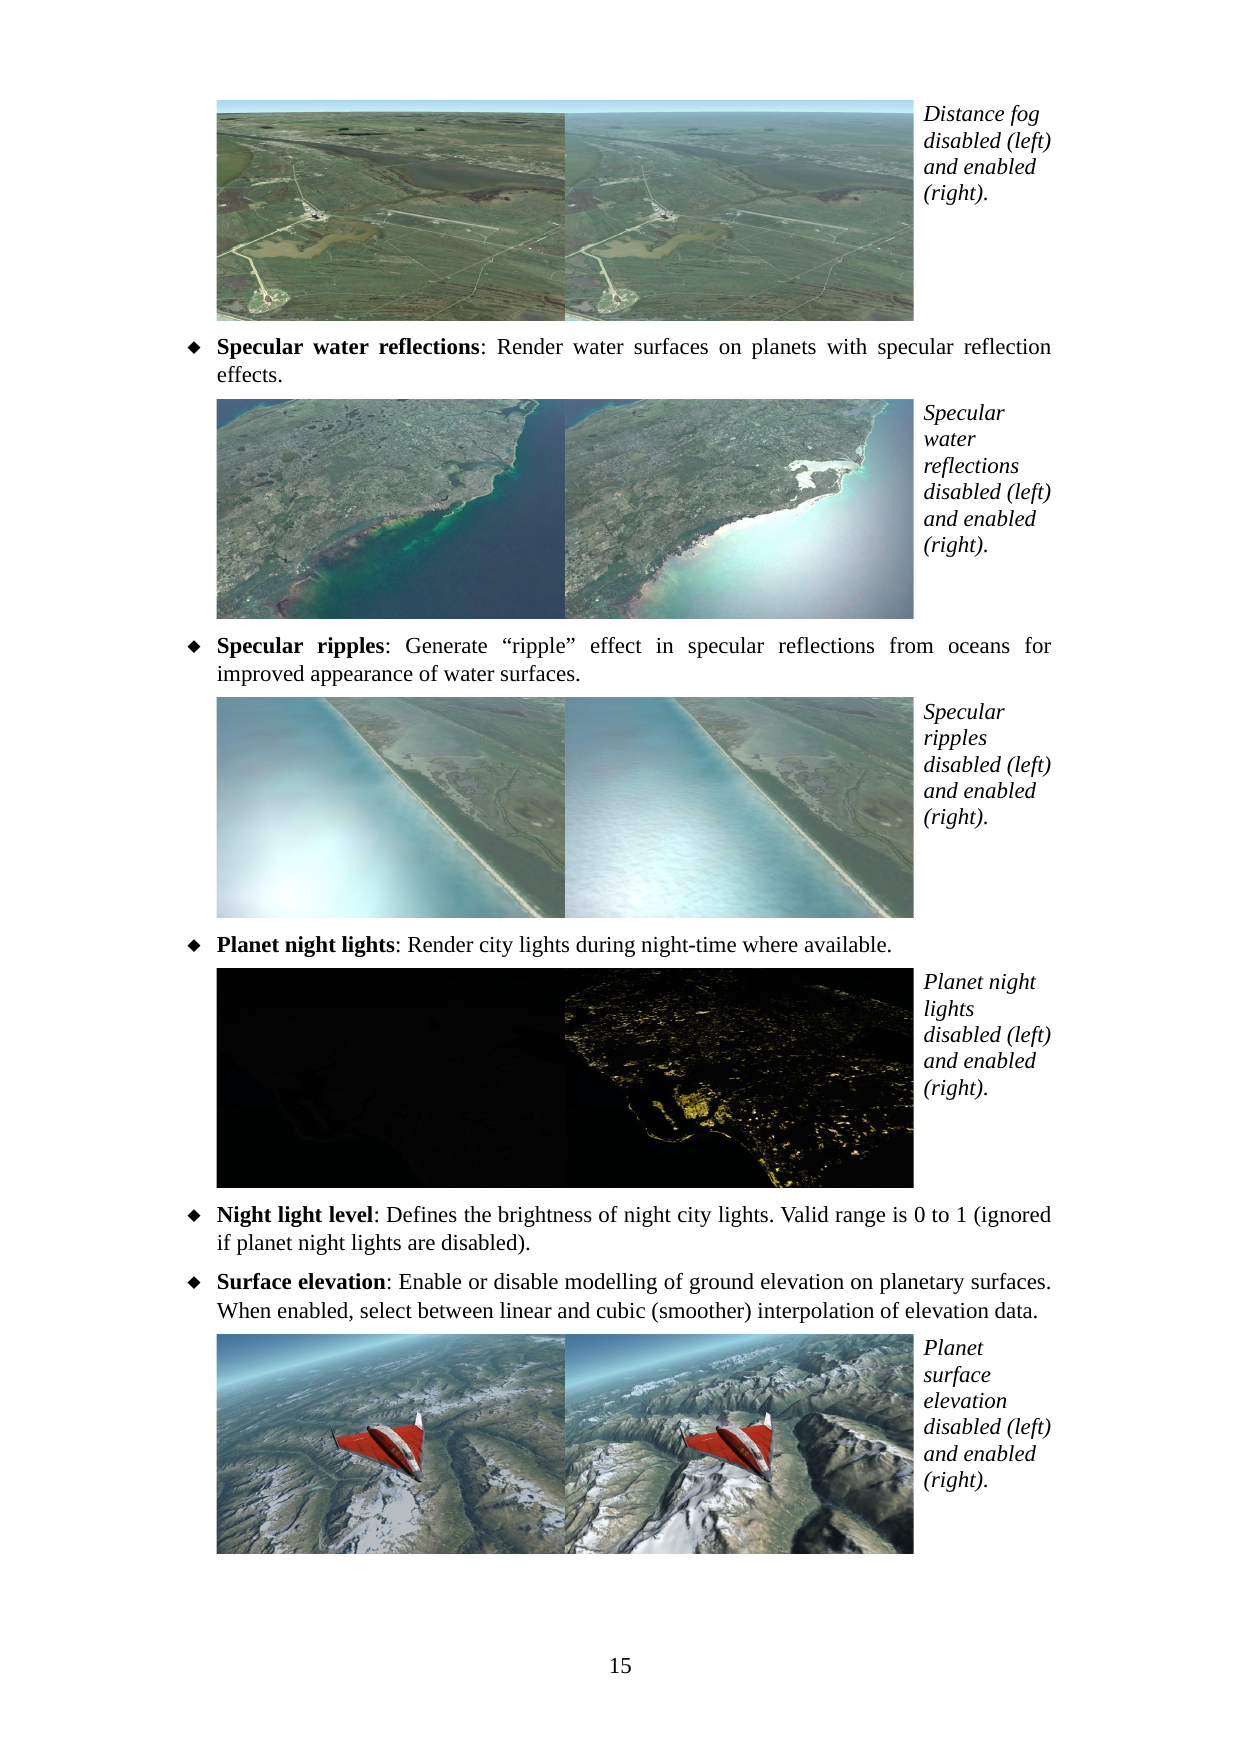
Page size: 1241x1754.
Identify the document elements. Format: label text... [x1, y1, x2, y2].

list Surface elevation: Enable or disable modelling of ground elevation on planetary surfaces. When enabled, select between linear and cubic (smoother) interpolation of elevation data. [187, 1267, 1053, 1324]
list Specular water reflections: Render water surfaces on planets with specular reflection effects. [187, 100, 1053, 388]
list Night light level: Defines the brightness of night city lights. Valid range is 0 to 1 (ignored if planet night lights are disabled). [187, 968, 1053, 1256]
list Planet night lights: Render city lights during night-time where available. [187, 698, 1053, 958]
list Specular ripples: Generate “ripple” effect in specular reflections from oceans for improved appearance of water surfaces. [187, 399, 1053, 687]
